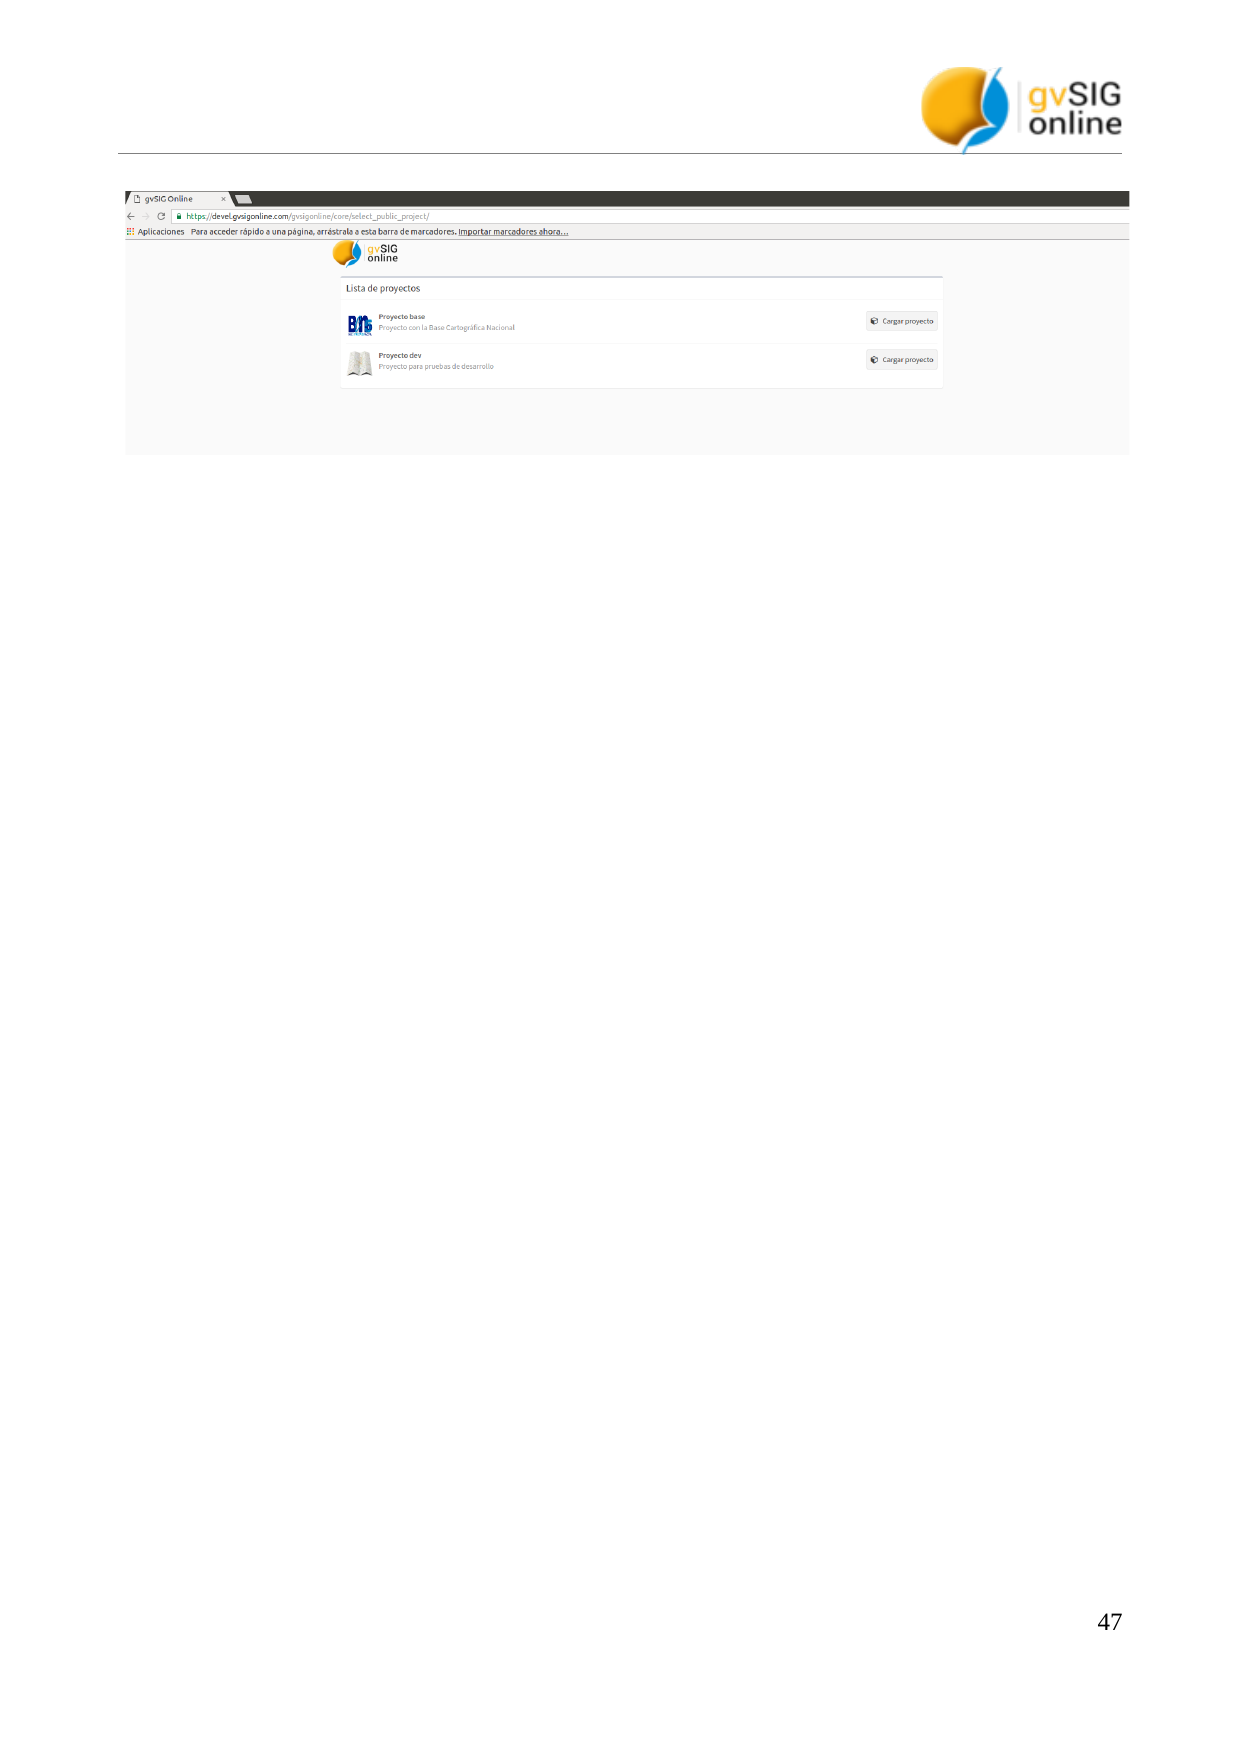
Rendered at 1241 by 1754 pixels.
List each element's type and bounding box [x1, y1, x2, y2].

picture [921, 67, 1122, 155]
picture [125, 191, 1130, 455]
